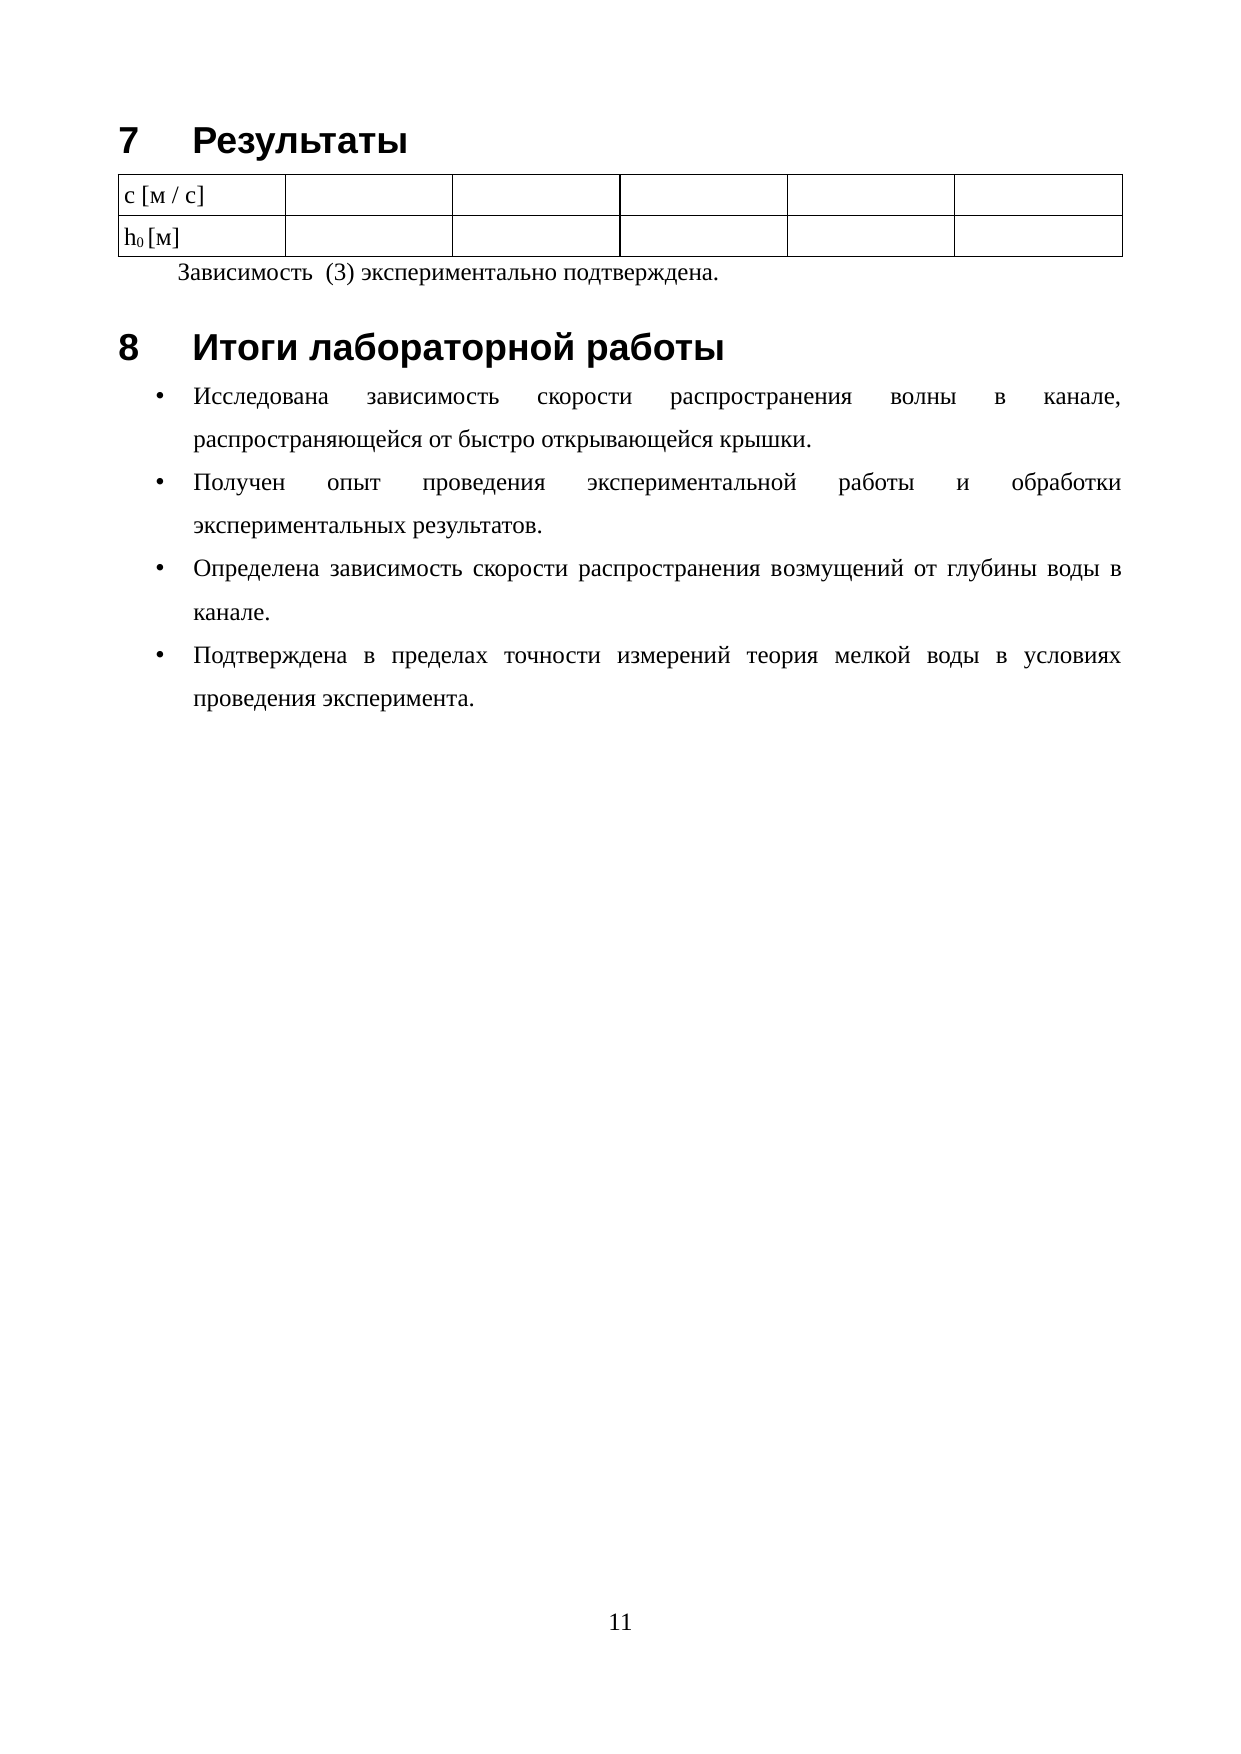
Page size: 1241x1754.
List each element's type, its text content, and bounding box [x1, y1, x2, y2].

list Определена зависимость скорости распространения возмущений от глубины воды в канале. [156, 553, 1122, 625]
table_cell [621, 216, 787, 256]
table_header [955, 175, 1122, 215]
list Получен опыт проведения экспериментальной работы и обработки экспериментальных результатов. [156, 467, 1122, 539]
text Зависимость (3) экспериментально подтверждена. [118, 257, 1122, 286]
table_cell h0 [м] [119, 216, 285, 256]
subtitle Итоги лабораторной работы [118, 325, 1122, 368]
table_header [621, 175, 787, 215]
table_header [453, 175, 619, 215]
table_cell [955, 216, 1122, 256]
list Исследована зависимость скорости распространения волны в канале, распространяющейся от быстро открывающейся крышки. [156, 381, 1122, 453]
table_header [788, 175, 954, 215]
table_header [286, 175, 452, 215]
subtitle Результаты [118, 118, 1122, 161]
table_cell [788, 216, 954, 256]
table_cell [453, 216, 619, 256]
list Подтверждена в пределах точности измерений теория мелкой воды в условиях проведения эксперимента. [156, 640, 1122, 712]
table_header c [м / c] [119, 175, 285, 215]
table_cell [286, 216, 452, 256]
